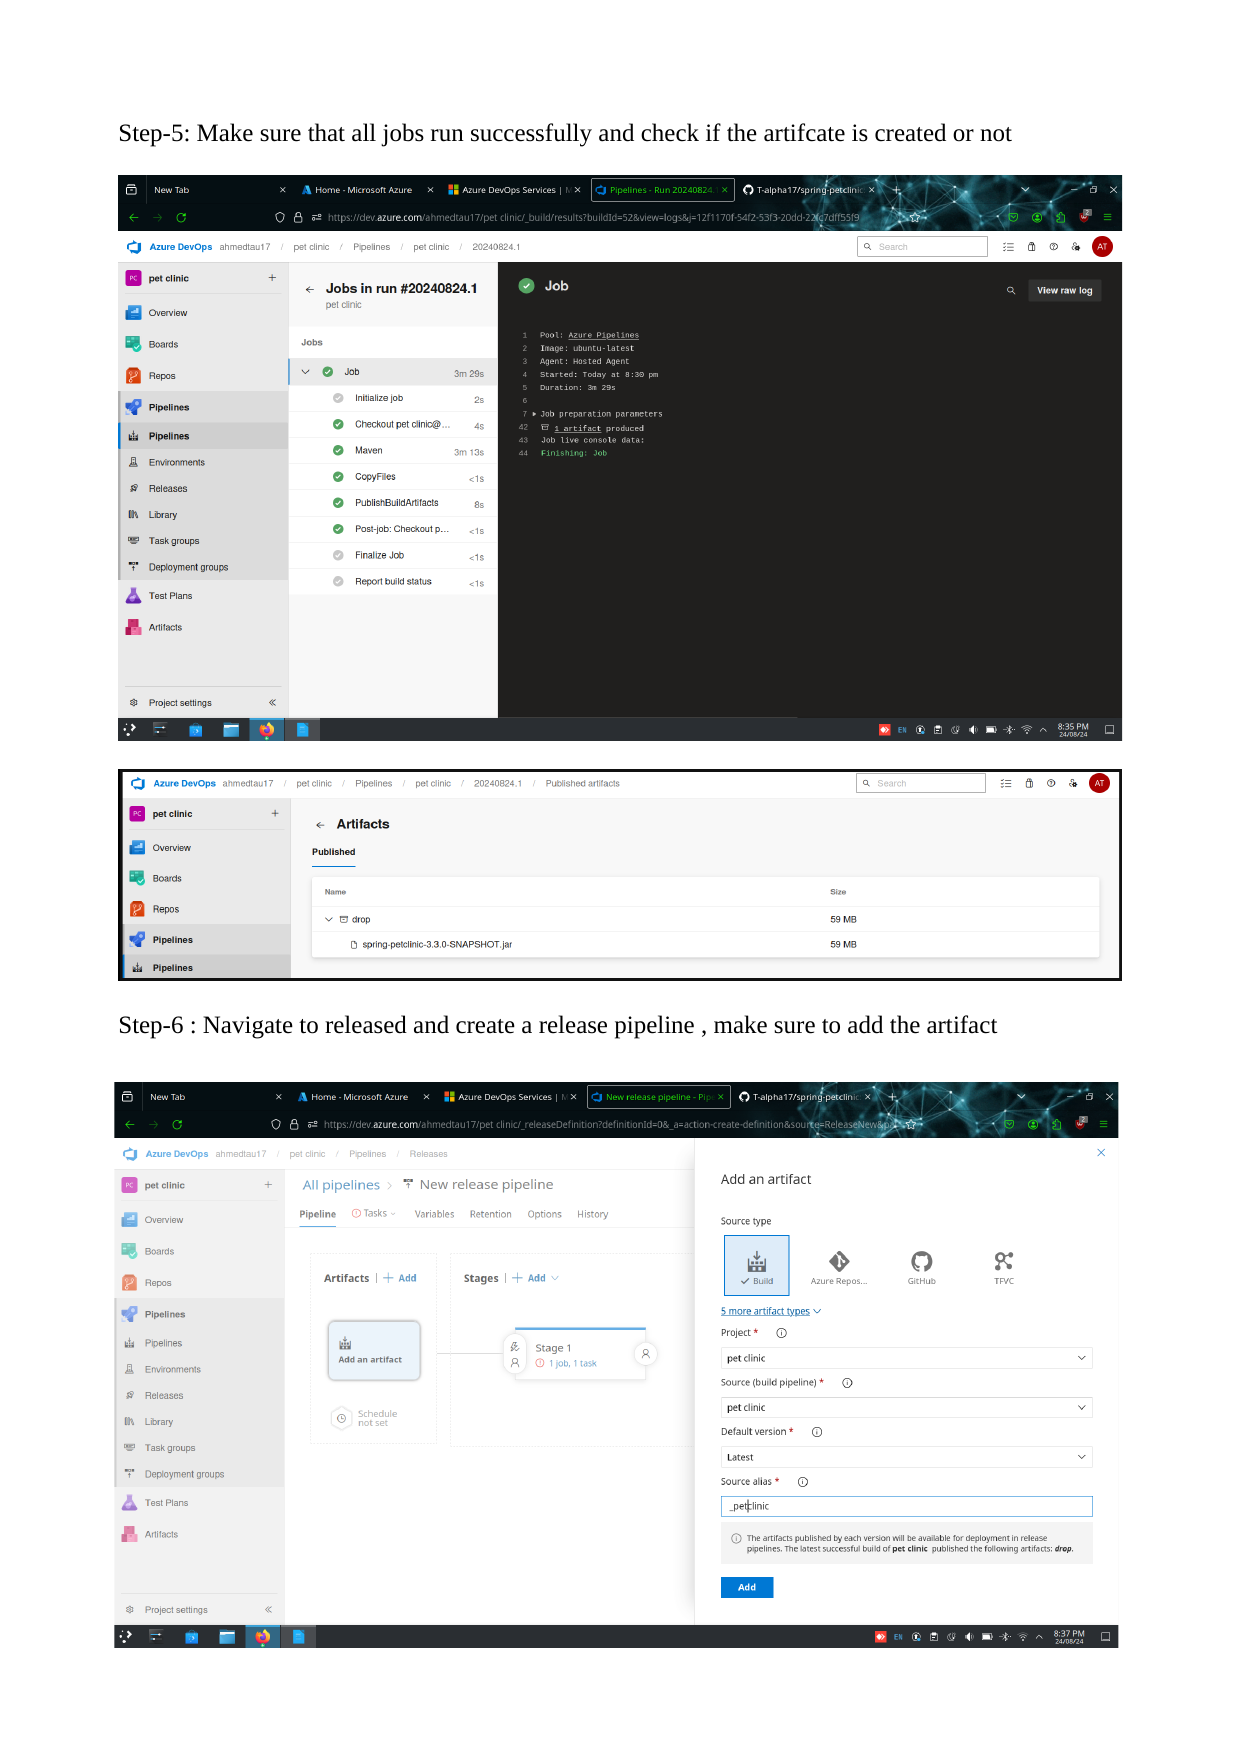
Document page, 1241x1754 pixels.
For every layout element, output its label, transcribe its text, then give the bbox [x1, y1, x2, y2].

picture [122, 772, 1120, 978]
text Step-5: Make sure that all jobs run successfully and check if the artifcate is created or not [118, 118, 1122, 147]
picture [114, 1082, 1119, 1648]
picture [118, 175, 1123, 741]
text Step-6 : Navigate to released and create a release pipeline , make sure to add the artifact [118, 1010, 1122, 1038]
